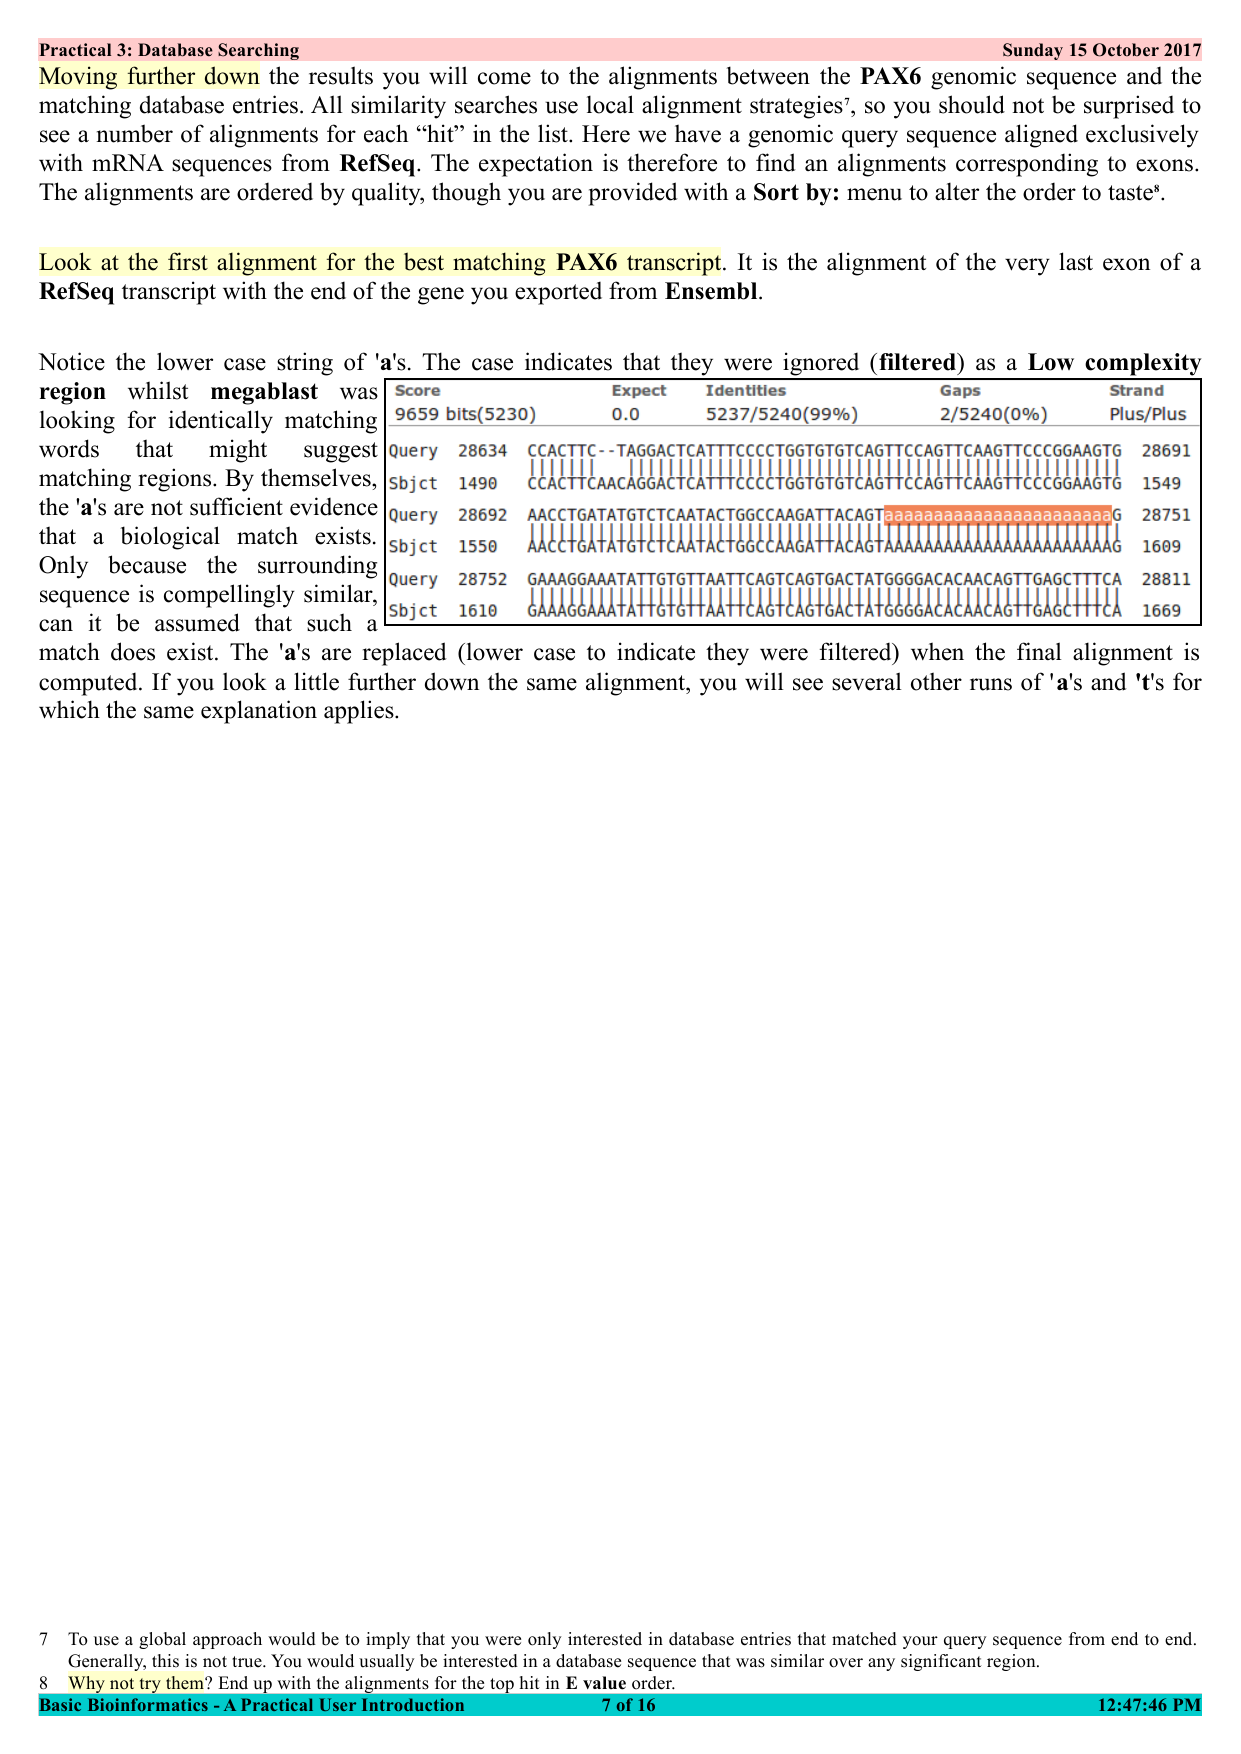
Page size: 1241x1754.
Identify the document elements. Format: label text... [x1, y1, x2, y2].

text Look at the first alignment for the best matching PAX6 transcript. It is the alignment of the very last exon of a RefSeq transcript with the end of the gene you exported from Ensembl. [38, 247, 1202, 305]
text Why not try them? End up with the alignments for the top hit in E value order. [38, 1671, 1202, 1693]
picture [386, 380, 1200, 624]
text Notice the lower case string of 'a's. The case indicates that they were ignored (filtered) as a Low complexity region whilst megablast was looking for identically matching words that might suggest matching regions. By themselves, the 'a's are not sufficient evidence that a biological match exists. Only because the surrounding sequence is compellingly similar, can it be assumed that such a match does exist. The 'a's are replaced (lower case to indicate they were filtered) when the final alignment is computed. If you look a little further down the same alignment, you will see several other runs of 'a's and 't's for which the same explanation applies. [38, 347, 1202, 724]
text To use a global approach would be to imply that you were only interested in database entries that matched your query sequence from end to end. Generally, this is not true. You would usually be interested in a database sequence that was similar over any significant region. [38, 1627, 1202, 1671]
text Moving further down the results you will come to the alignments between the PAX6 genomic sequence and the matching database entries. All similarity searches use local alignment strategies, so you should not be surprised to see a number of alignments for each “hit” in the list. Here we have a genomic query sequence aligned exclusively with mRNA sequences from RefSeq. The expectation is therefore to find an alignments corresponding to exons. The alignments are ordered by quality, though you are provided with a Sort by: menu to alter the order to taste. [38, 61, 1202, 206]
